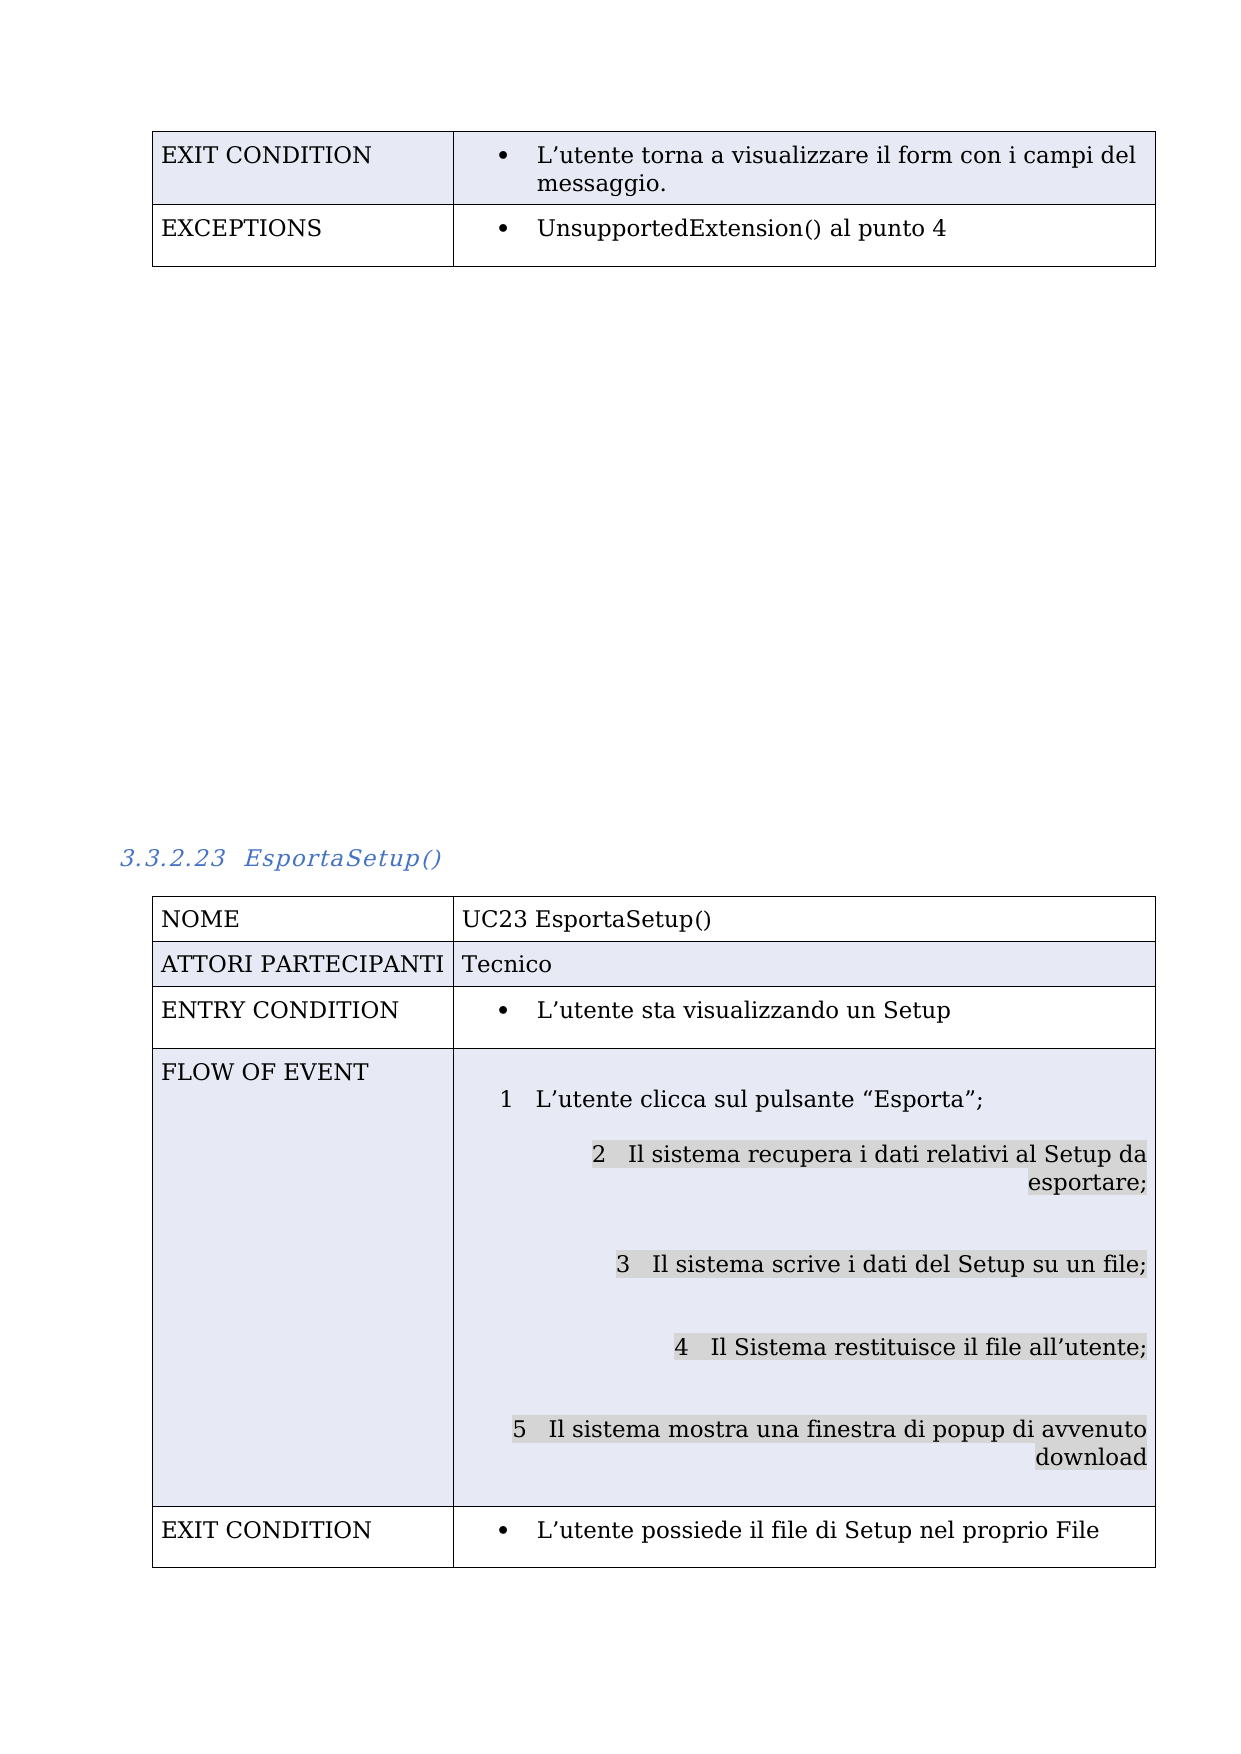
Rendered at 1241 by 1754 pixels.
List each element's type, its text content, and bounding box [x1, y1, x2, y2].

table_cell UnsupportedExtension() al punto 4 [454, 205, 1155, 266]
table_header NOME [153, 897, 453, 941]
table_cell EXIT CONDITION [153, 132, 453, 204]
table_cell FLOW OF EVENT [153, 1049, 453, 1506]
table_cell ENTRY CONDITION [153, 987, 453, 1048]
table_cell Tecnico [454, 942, 1155, 986]
table_cell L’utente clicca sul pulsante “Esporta”; Il sistema recupera i dati relativi al Setup da esportare; Il sistema scrive i dati del Setup su un file; Il Sistema restituisce il file all’utente; Il sistema mostra una finestra di popup di avvenuto download [454, 1049, 1155, 1506]
table_cell L’utente torna a visualizzare il form con i campi del messaggio. [454, 132, 1155, 204]
table_cell EXIT CONDITION [153, 1507, 453, 1567]
table_cell L’utente sta visualizzando un Setup [454, 987, 1155, 1048]
subtitle 3.3.2.23 EsportaSetup() [118, 843, 1122, 871]
table_header UC23 EsportaSetup() [454, 897, 1155, 941]
table_cell EXCEPTIONS [153, 205, 453, 266]
table_cell ATTORI PARTECIPANTI [153, 942, 453, 986]
table_cell L’utente possiede il file di Setup nel proprio File [454, 1507, 1155, 1567]
